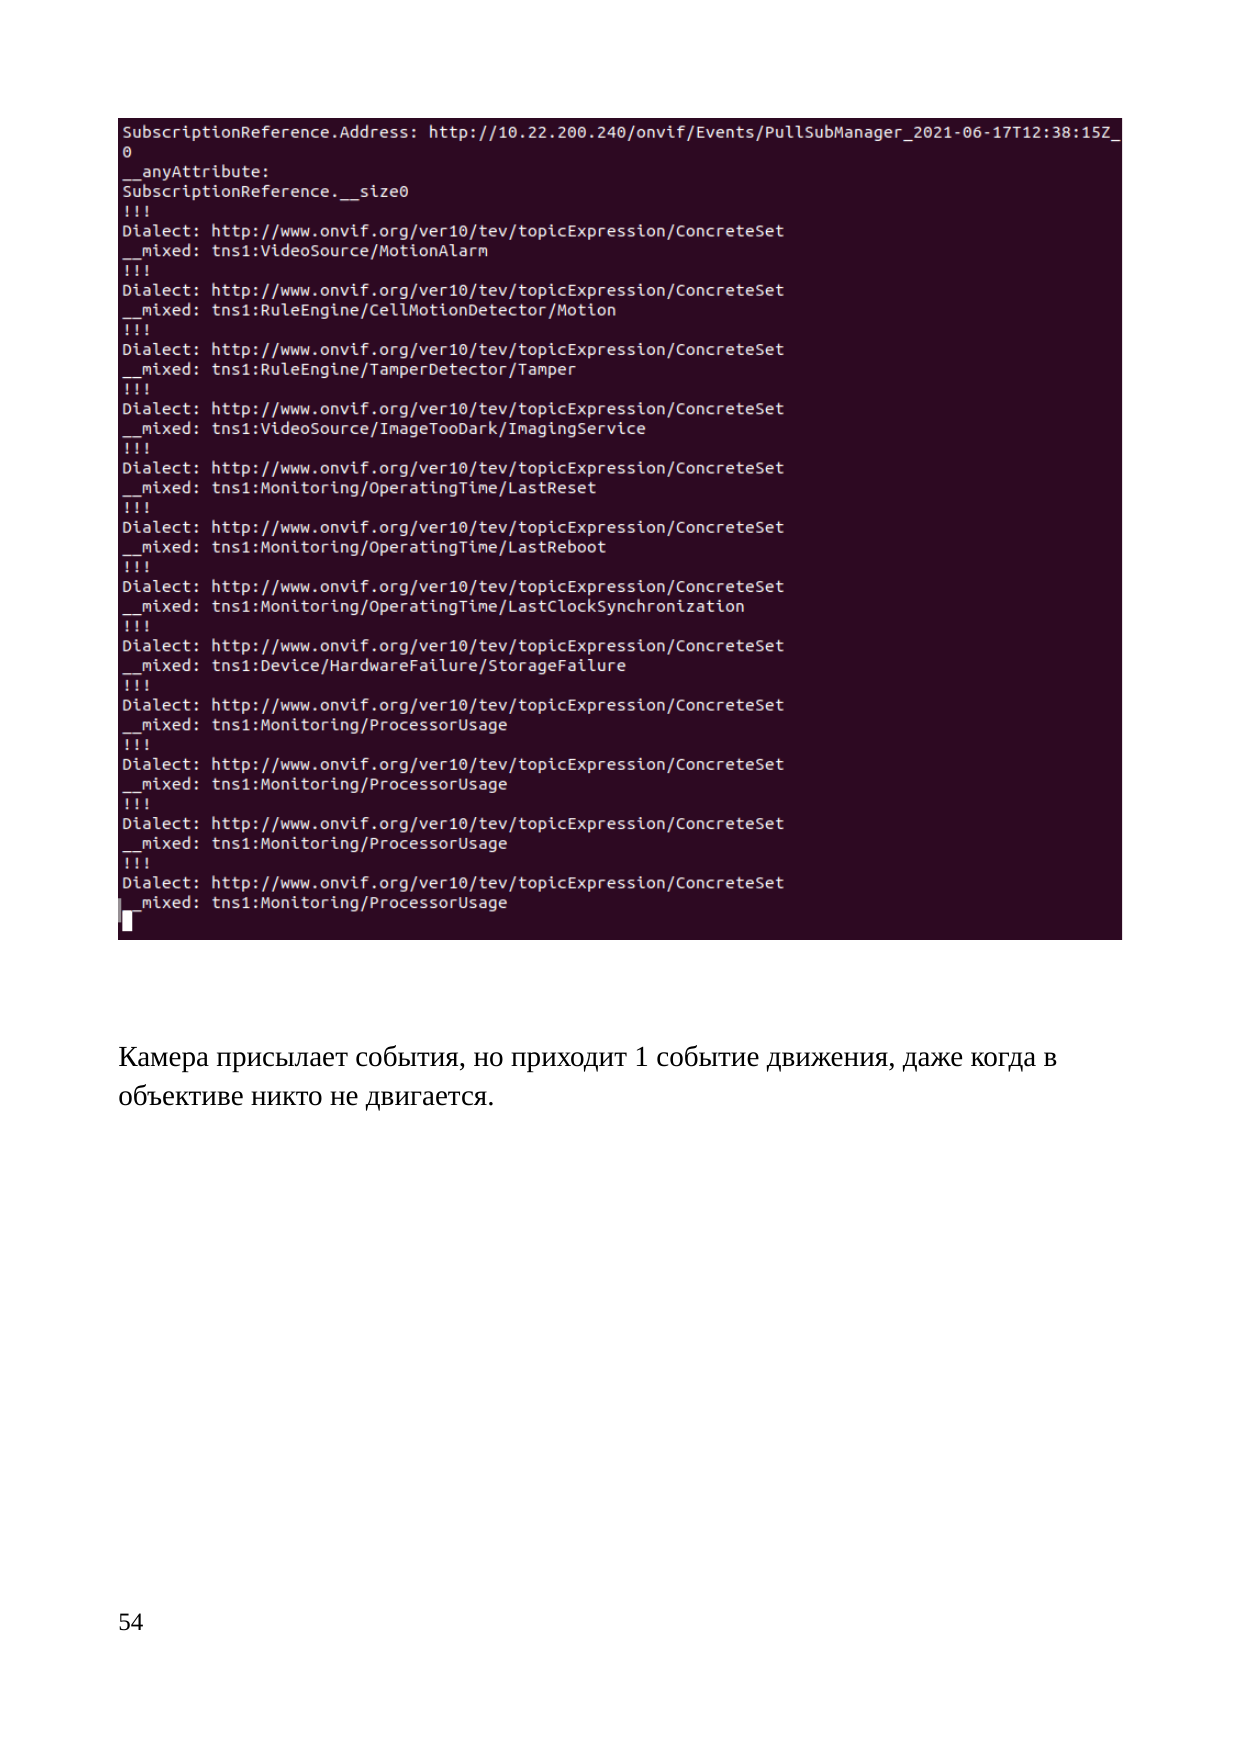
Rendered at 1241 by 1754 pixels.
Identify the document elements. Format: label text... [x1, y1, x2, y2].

picture [118, 118, 1123, 940]
text Камера присылает события, но приходит 1 событие движения, даже когда в объективе никто не двигается. [118, 1039, 1122, 1111]
